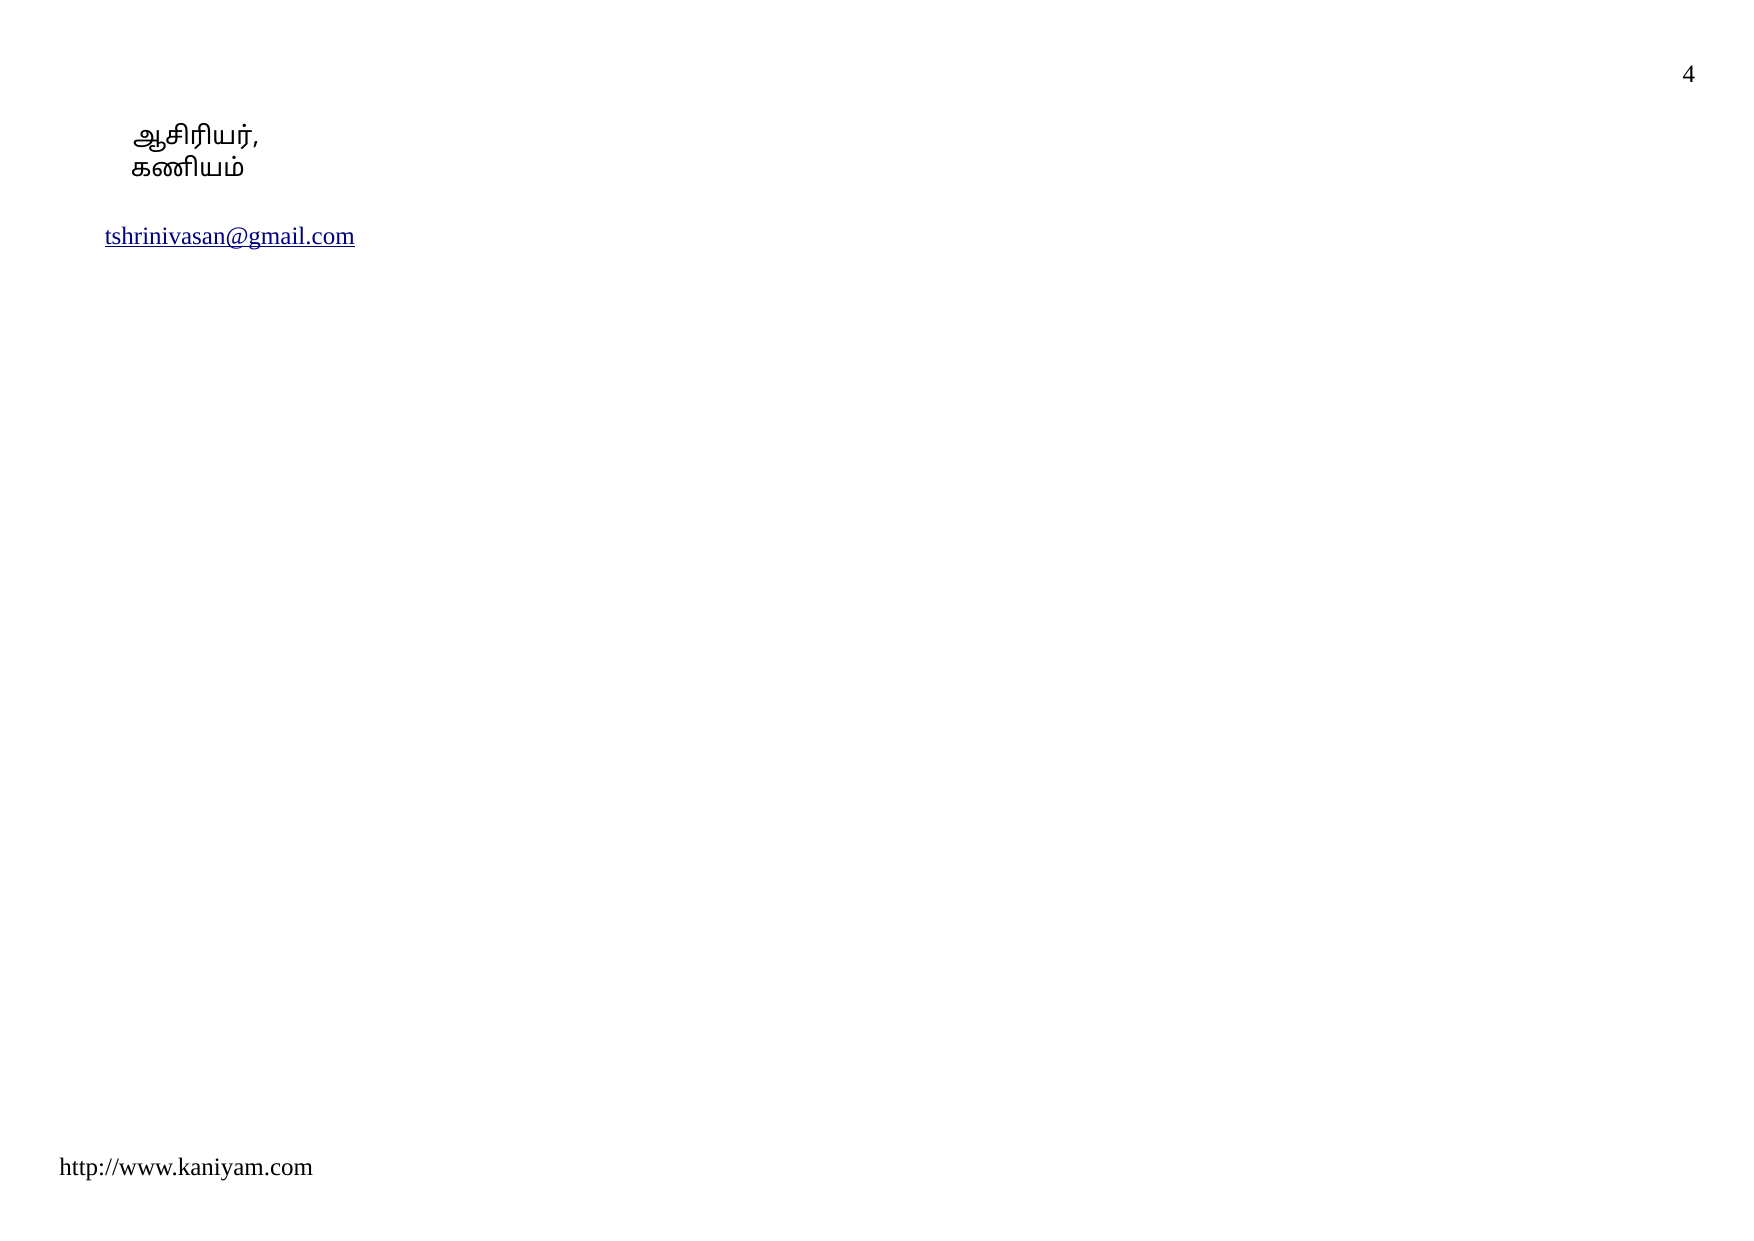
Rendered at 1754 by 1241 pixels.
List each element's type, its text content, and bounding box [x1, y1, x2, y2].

text கணியம் [59, 154, 1695, 187]
text ஆசிரியர், [59, 117, 1695, 154]
text tshrinivasan@gmail.com [59, 221, 1695, 250]
